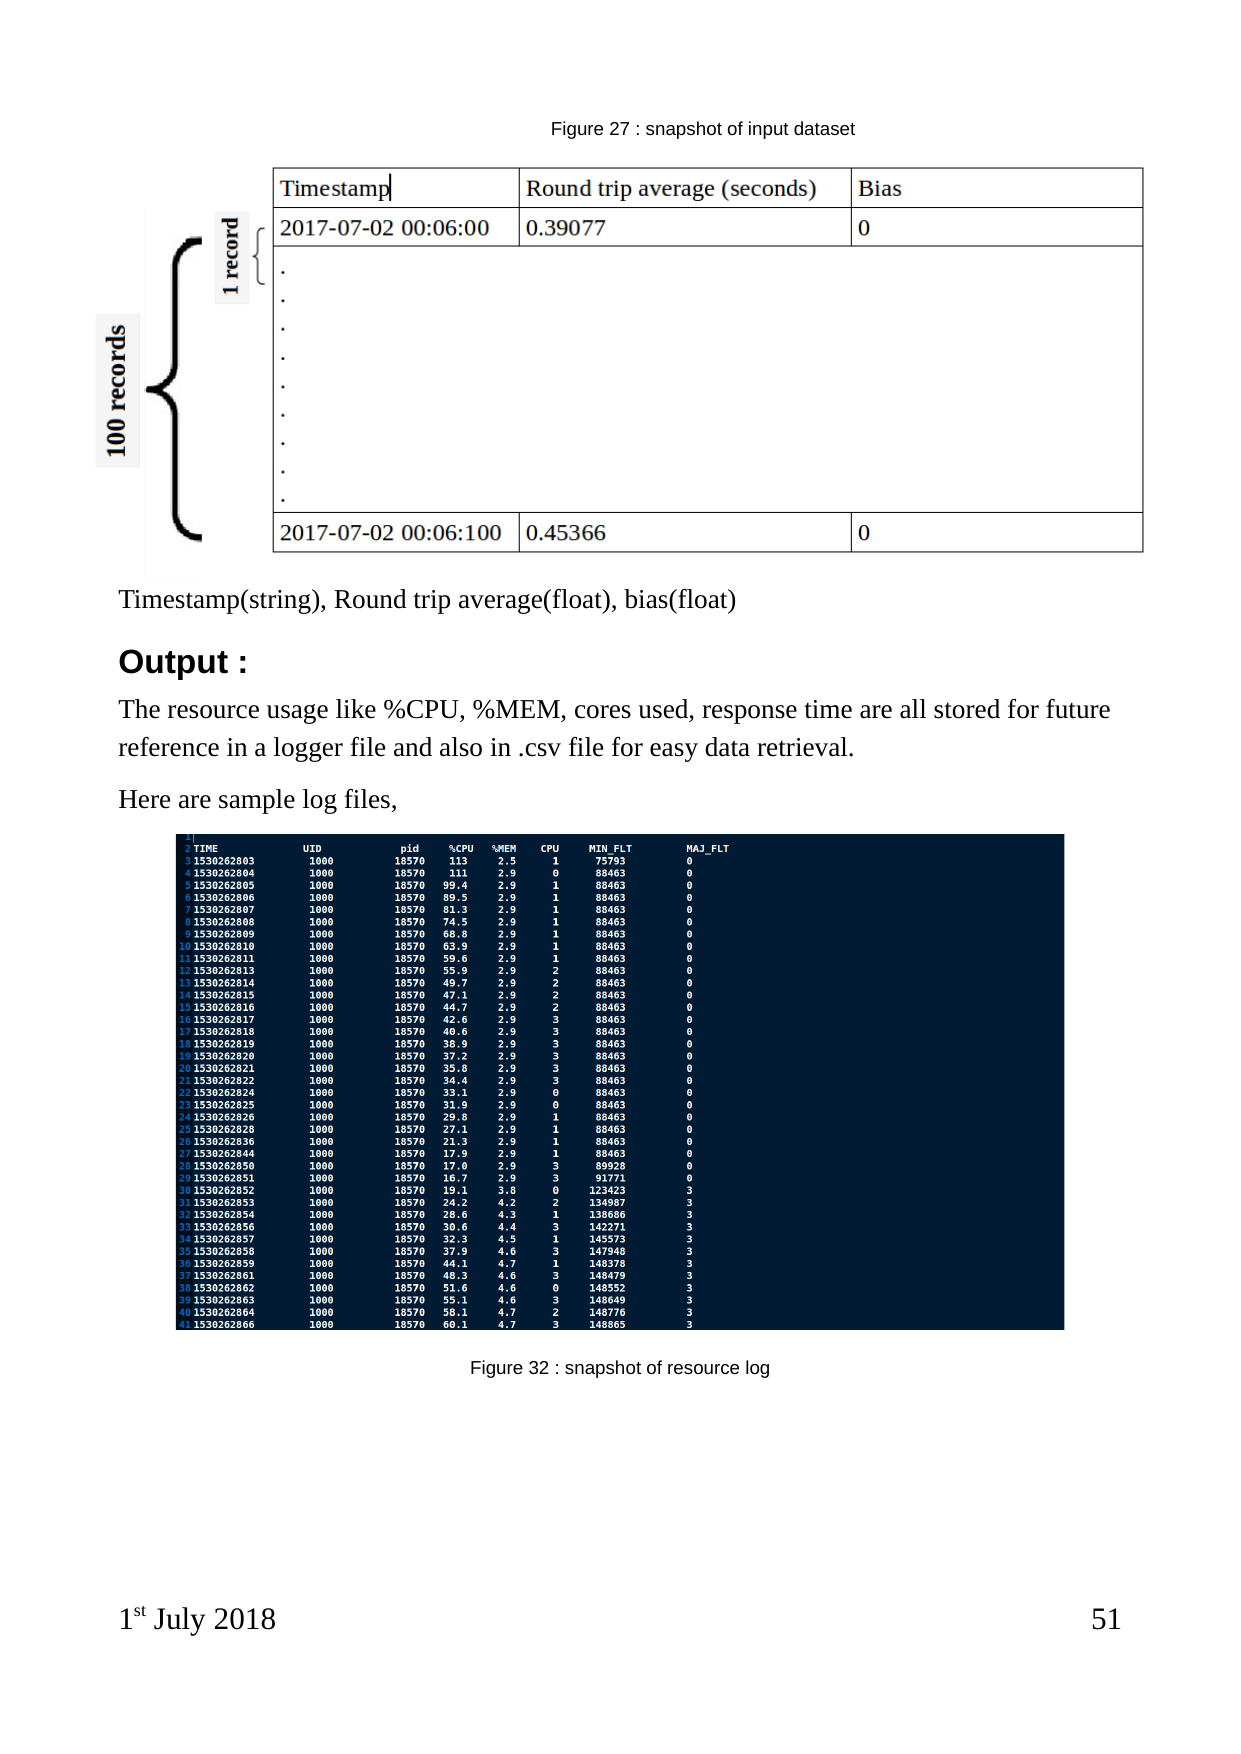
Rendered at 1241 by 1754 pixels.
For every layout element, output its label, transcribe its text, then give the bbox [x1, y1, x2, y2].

text Timestamp(string), Round trip average(float), bias(float) [118, 577, 1122, 614]
subtitle Figure 27 : snapshot of input dataset [118, 118, 1122, 140]
subtitle Figure 32 : snapshot of resource log [118, 1357, 1122, 1378]
text Here are sample log files, [118, 783, 1122, 814]
subtitle Output : [118, 642, 1122, 680]
text The resource usage like %CPU, %MEM, cores used, response time are all stored for future reference in a logger file and also in .csv file for easy data retrieval. [118, 693, 1122, 762]
picture [85, 143, 1168, 577]
picture [175, 834, 1065, 1330]
